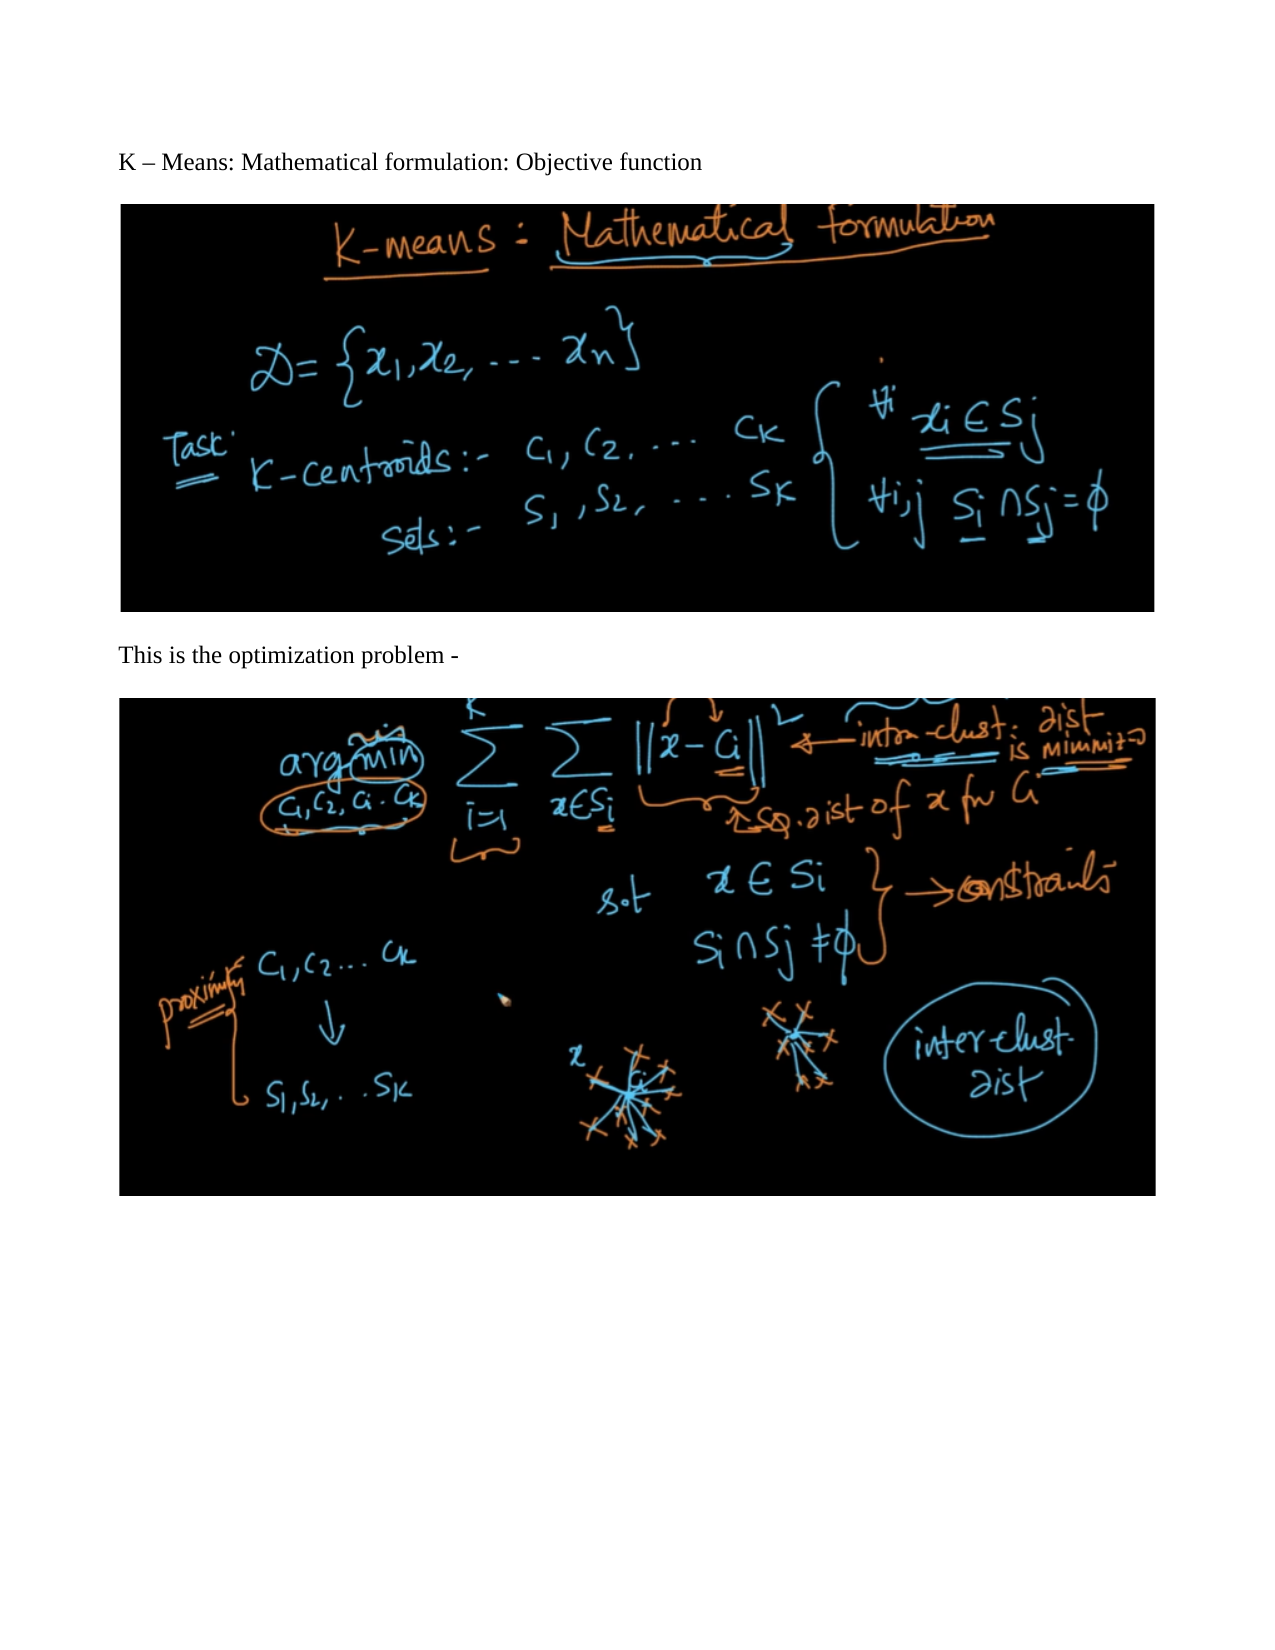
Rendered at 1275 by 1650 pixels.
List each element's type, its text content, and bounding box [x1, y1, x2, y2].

text This is the optimization problem - [118, 641, 1157, 669]
picture [119, 698, 1156, 1196]
text K – Means: Mathematical formulation: Objective function [118, 147, 1157, 176]
picture [120, 204, 1155, 612]
